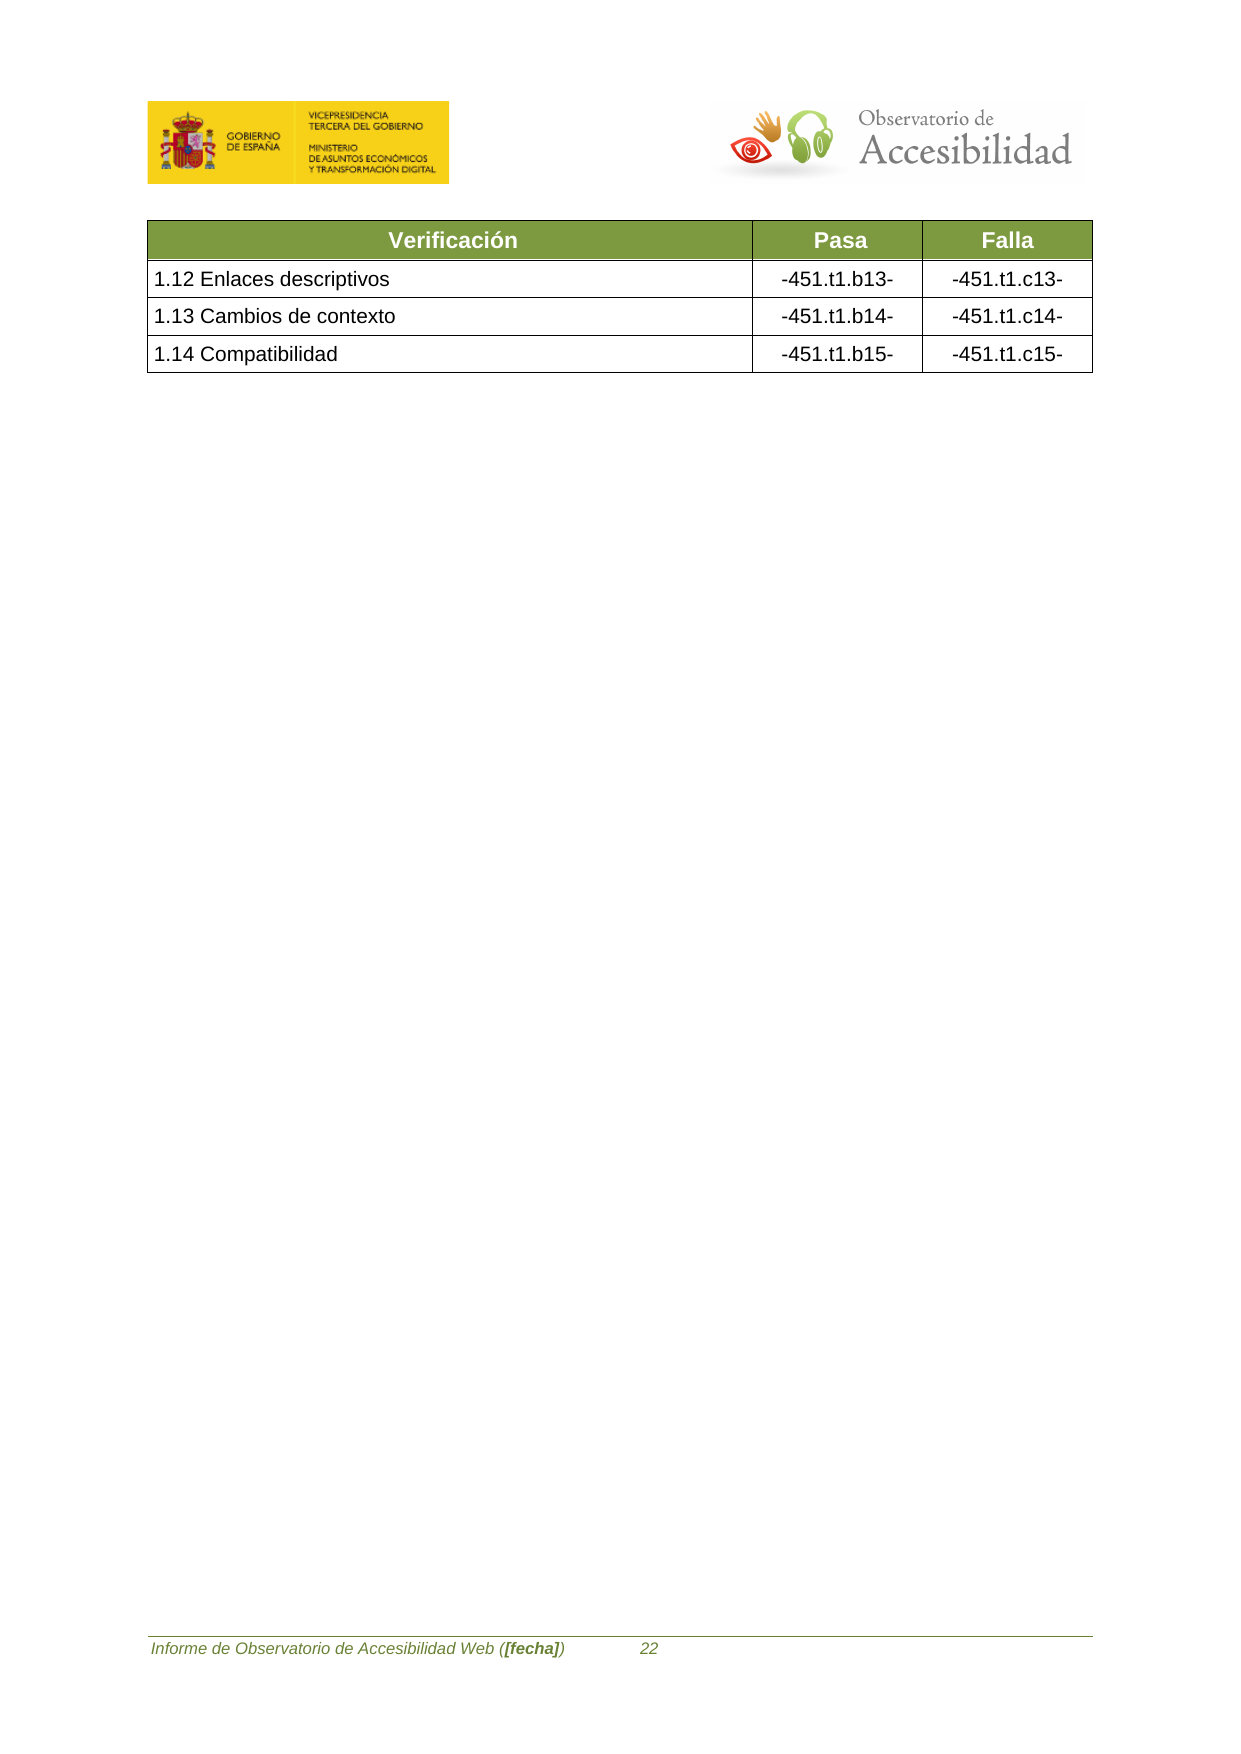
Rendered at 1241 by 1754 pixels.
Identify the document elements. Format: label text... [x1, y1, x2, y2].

picture [147, 101, 450, 184]
table_header Pasa [753, 221, 922, 259]
picture [710, 101, 1086, 184]
table_cell 1.14 Compatibilidad [148, 336, 752, 372]
table_cell 1.12 Enlaces descriptivos [148, 261, 752, 297]
table_cell -451.t1.b13- [753, 261, 922, 297]
table_cell -451.t1.c14- [923, 298, 1092, 334]
table_header Falla [923, 221, 1092, 259]
table_cell -451.t1.b14- [753, 298, 922, 334]
table_cell -451.t1.c15- [923, 336, 1092, 372]
table_header Verificación [148, 221, 752, 259]
table_cell -451.t1.b15- [753, 336, 922, 372]
table_cell -451.t1.c13- [923, 261, 1092, 297]
table_cell 1.13 Cambios de contexto [148, 298, 752, 334]
